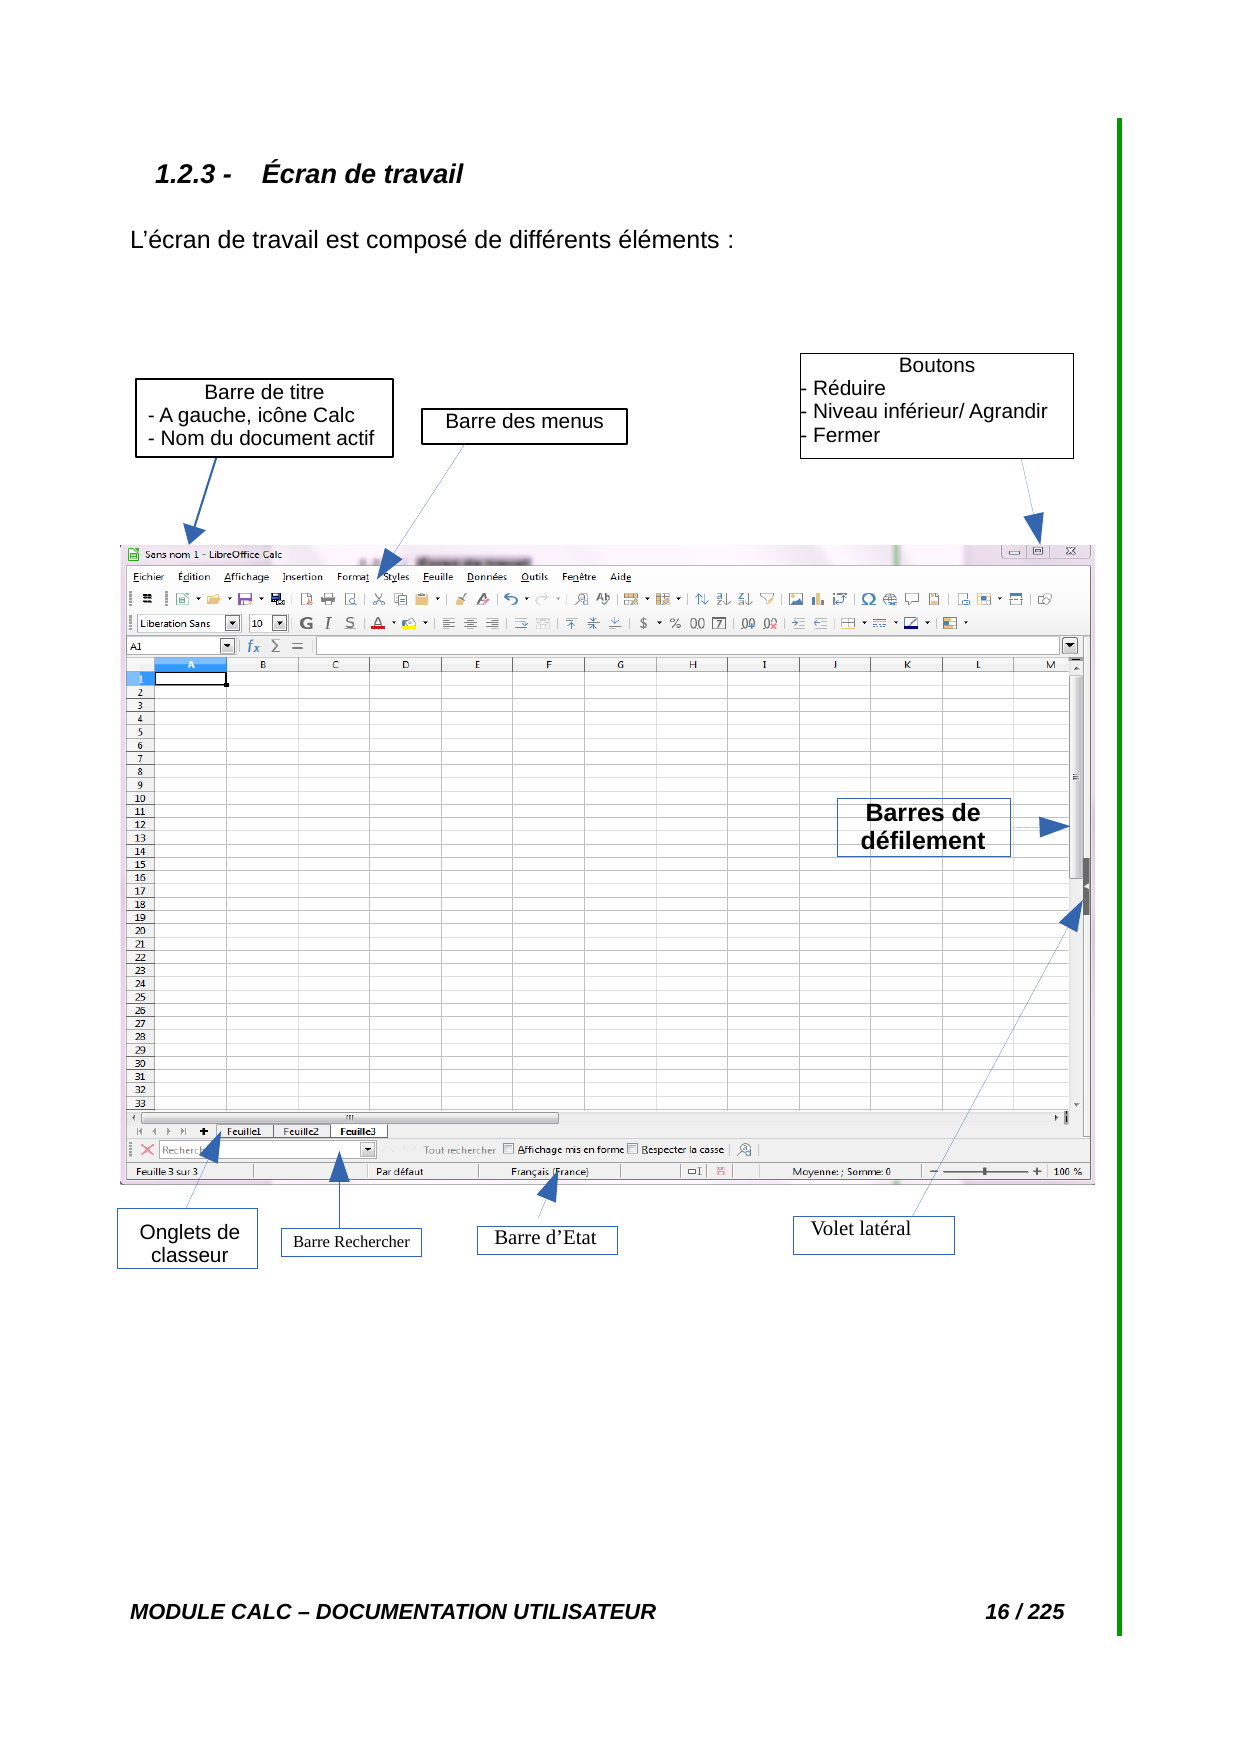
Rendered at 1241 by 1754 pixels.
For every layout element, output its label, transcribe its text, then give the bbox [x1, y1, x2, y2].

picture [120, 545, 1096, 1185]
subtitle Écran de travail [155, 159, 1105, 190]
text L’écran de travail est composé de différents éléments : [130, 226, 1105, 254]
